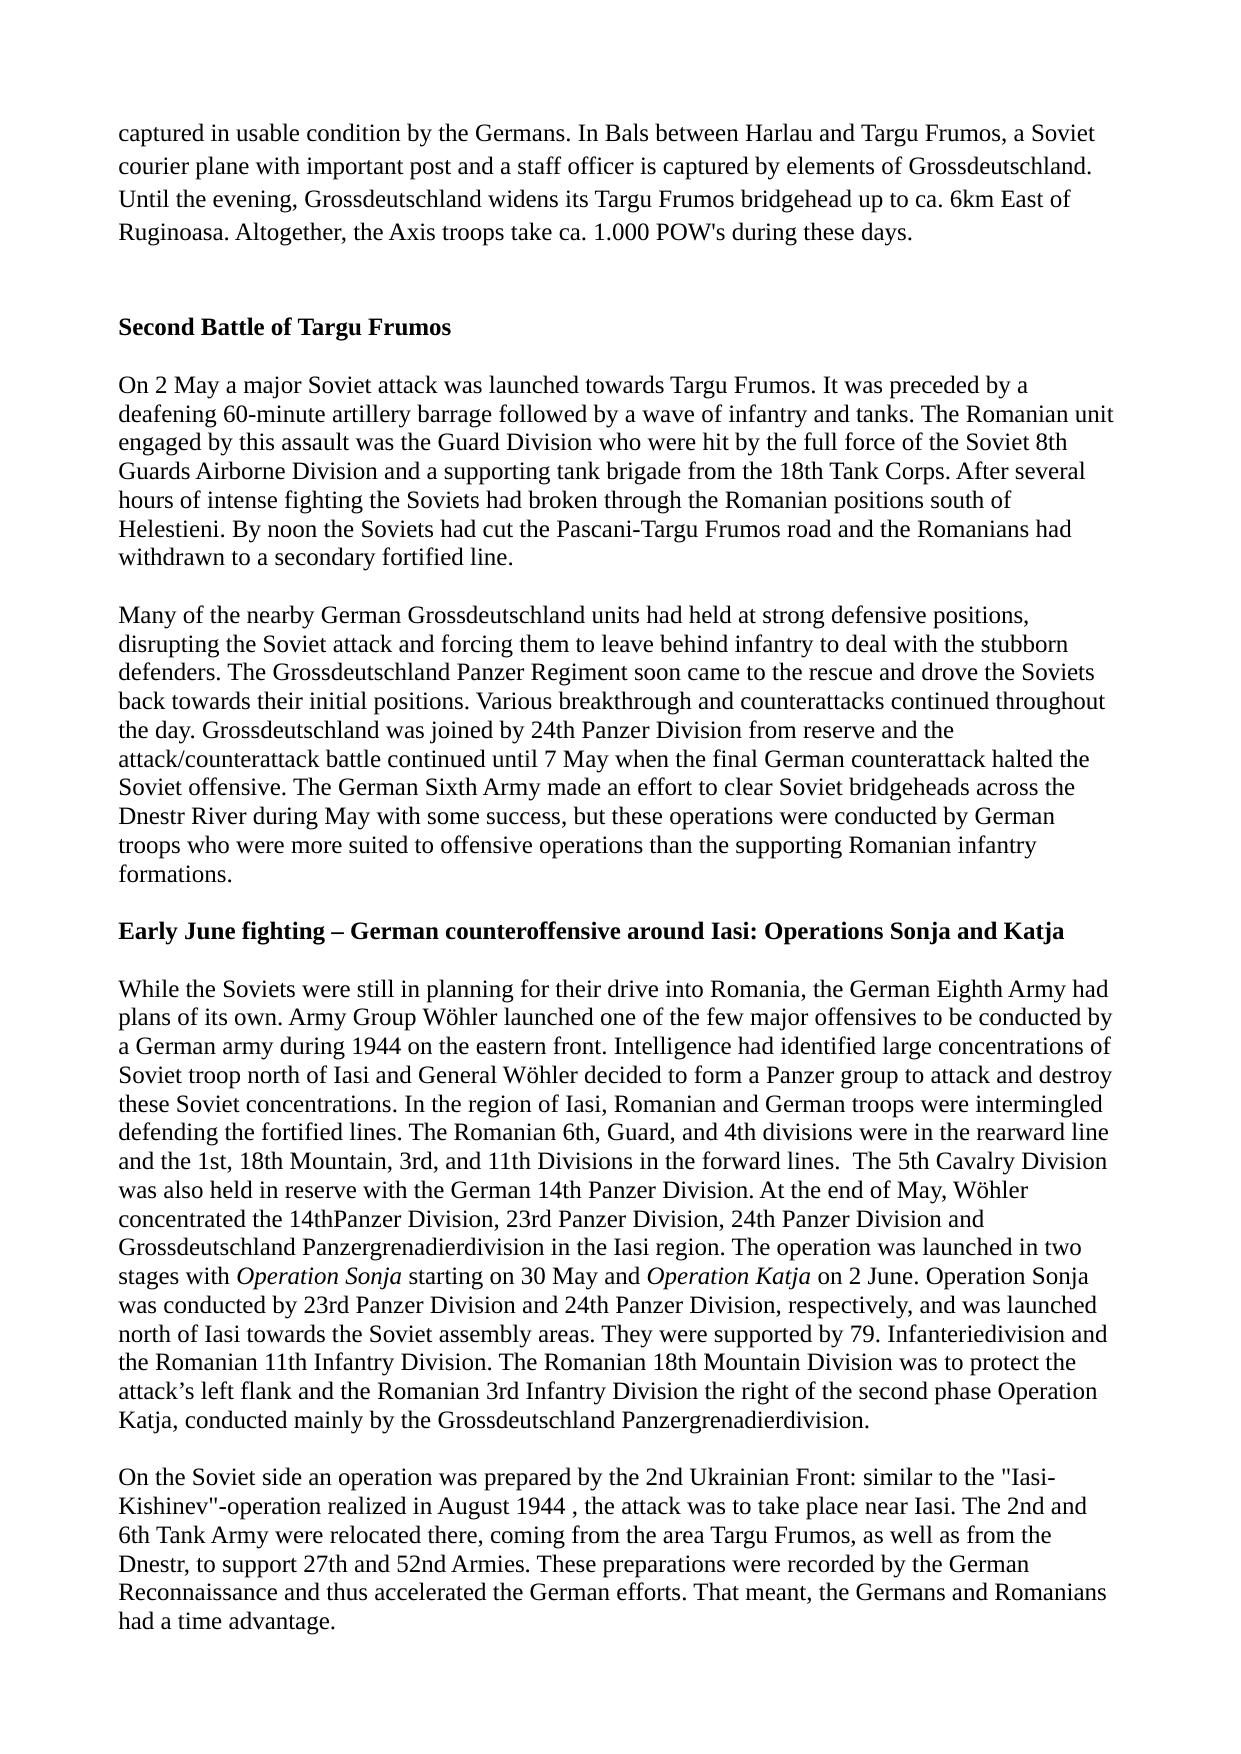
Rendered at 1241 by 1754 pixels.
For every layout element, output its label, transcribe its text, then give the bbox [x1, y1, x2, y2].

text captured in usable condition by the Germans. In Bals between Harlau and Targu Frumos, a Soviet courier plane with important post and a staff officer is captured by elements of Grossdeutschland. Until the evening, Grossdeutschland widens its Targu Frumos bridgehead up to ca. 6km East of Ruginoasa. Altogether, the Axis troops take ca. 1.000 POW's during these days. [118, 118, 1122, 246]
text On 2 May a major Soviet attack was launched towards Targu Frumos. It was preceded by a deafening 60-minute artillery barrage followed by a wave of infantry and tanks. The Romanian unit engaged by this assault was the Guard Division who were hit by the full force of the Soviet 8th Guards Airborne Division and a supporting tank brigade from the 18th Tank Corps. After several hours of intense fighting the Soviets had broken through the Romanian positions south of Helestieni. By noon the Soviets had cut the Pascani-Targu Frumos road and the Romanians had withdrawn to a secondary fortified line. [118, 370, 1122, 571]
text Many of the nearby German Grossdeutschland units had held at strong defensive positions, disrupting the Soviet attack and forcing them to leave behind infantry to deal with the stubborn defenders. The Grossdeutschland Panzer Regiment soon came to the rescue and drove the Soviets back towards their initial positions. Various breakthrough and counterattacks continued throughout the day. Grossdeutschland was joined by 24th Panzer Division from reserve and the attack/counterattack battle continued until 7 May when the final German counterattack halted the Soviet offensive. The German Sixth Army made an effort to clear Soviet bridgeheads across the Dnestr River during May with some success, but these operations were conducted by German troops who were more suited to offensive operations than the supporting Romanian infantry formations. [118, 600, 1122, 887]
text Early June fighting – German counteroffensive around Iasi: Operations Sonja and Katja [118, 916, 1122, 945]
text While the Soviets were still in planning for their drive into Romania, the German Eighth Army had plans of its own. Army Group Wöhler launched one of the few major offensives to be conducted by a German army during 1944 on the eastern front. Intelligence had identified large concentrations of Soviet troop north of Iasi and General Wöhler decided to form a Panzer group to attack and destroy these Soviet concentrations. In the region of Iasi, Romanian and German troops were intermingled defending the fortified lines. The Romanian 6th, Guard, and 4th divisions were in the rearward line and the 1st, 18th Mountain, 3rd, and 11th Divisions in the forward lines. The 5th Cavalry Division was also held in reserve with the German 14th Panzer Division. At the end of May, Wöhler concentrated the 14thPanzer Division, 23rd Panzer Division, 24th Panzer Division and Grossdeutschland Panzergrenadierdivision in the Iasi region. The operation was launched in two stages with Operation Sonja starting on 30 May and Operation Katja on 2 June. Operation Sonja was conducted by 23rd Panzer Division and 24th Panzer Division, respectively, and was launched north of Iasi towards the Soviet assembly areas. They were supported by 79. Infanteriedivision and the Romanian 11th Infantry Division. The Romanian 18th Mountain Division was to protect the attack’s left flank and the Romanian 3rd Infantry Division the right of the second phase Operation Katja, conducted mainly by the Grossdeutschland Panzergrenadierdivision. [118, 974, 1122, 1434]
text Second Battle of Targu Frumos [118, 312, 1122, 341]
text On the Soviet side an operation was prepared by the 2nd Ukrainian Front: similar to the "Iasi-Kishinev"-operation realized in August 1944 , the attack was to take place near Iasi. The 2nd and 6th Tank Army were relocated there, coming from the area Targu Frumos, as well as from the Dnestr, to support 27th and 52nd Armies. These preparations were recorded by the German Reconnaissance and thus accelerated the German efforts. That meant, the Germans and Romanians had a time advantage. [118, 1462, 1122, 1635]
